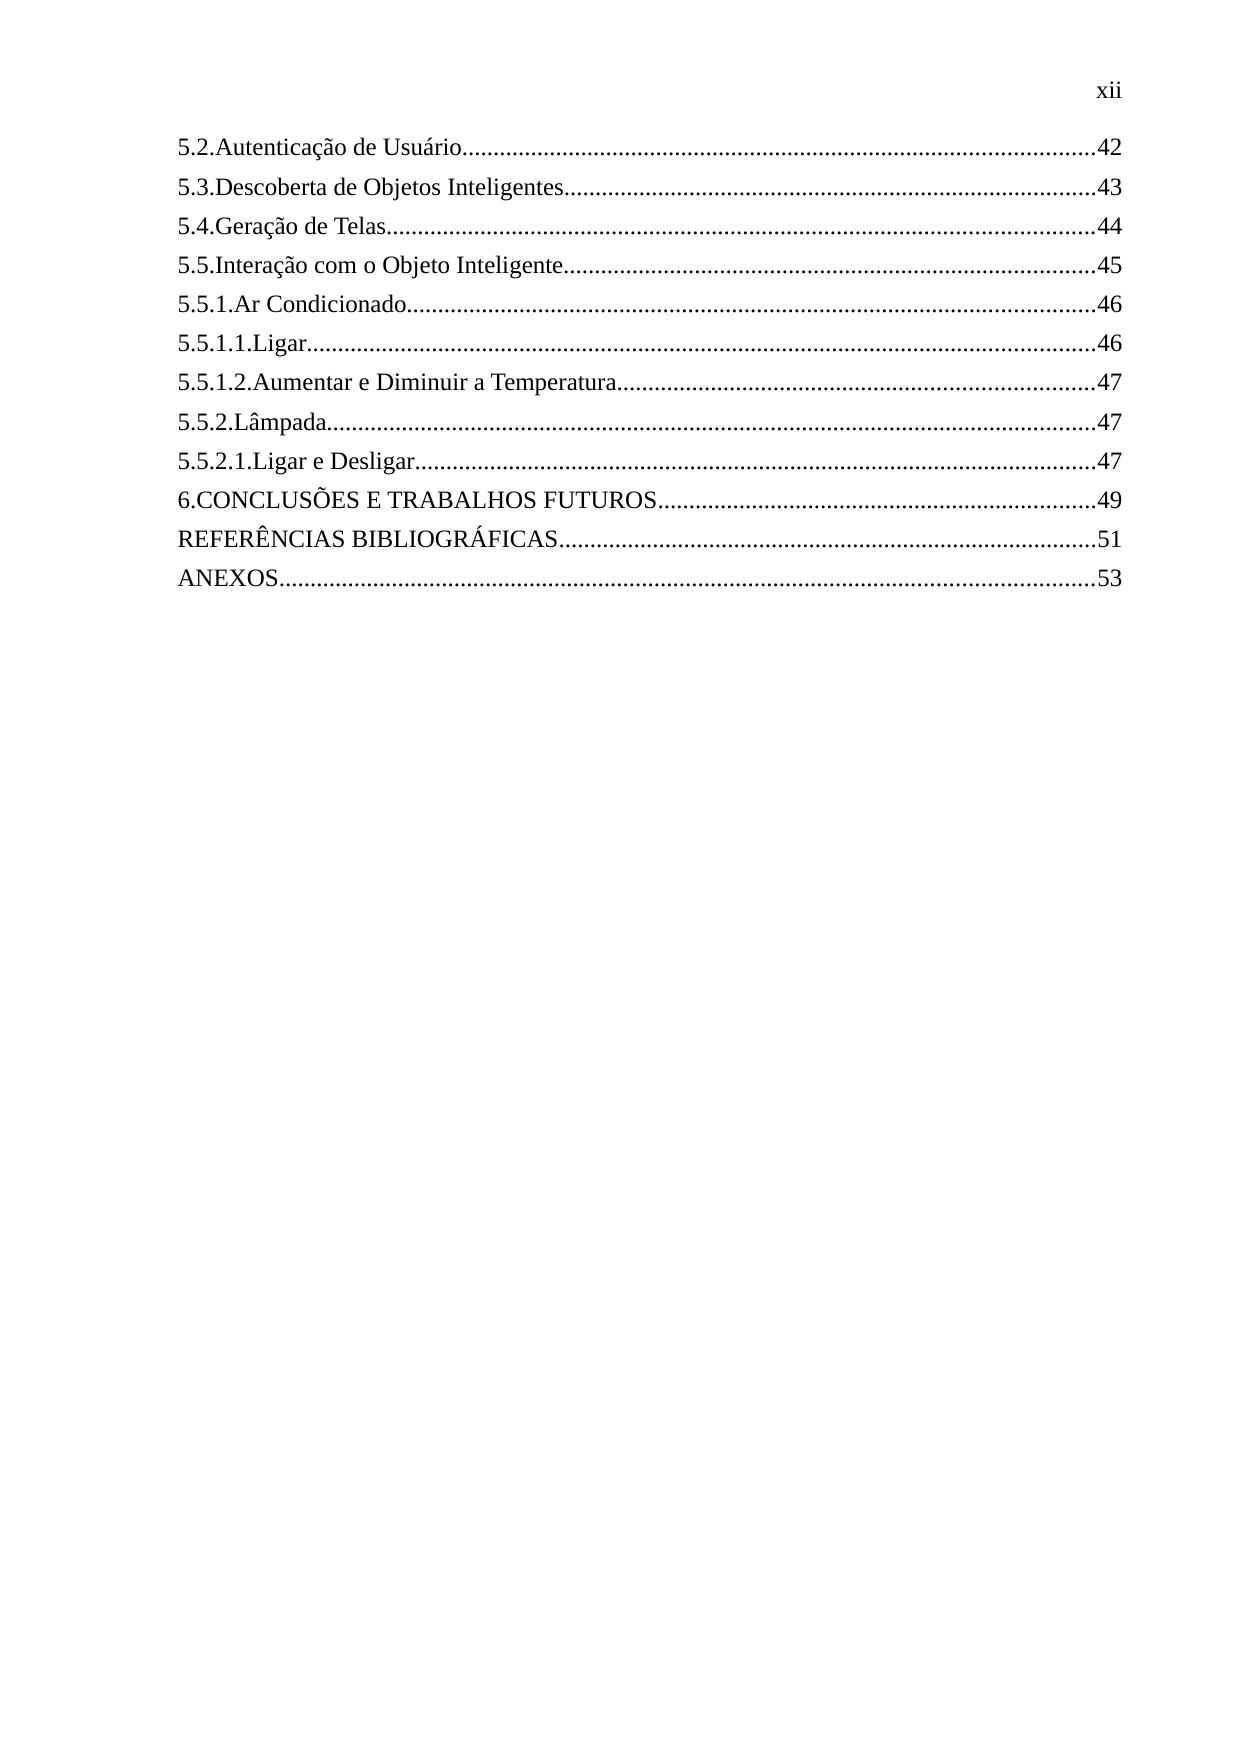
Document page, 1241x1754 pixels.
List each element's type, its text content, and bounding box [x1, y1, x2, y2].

text 5.2.Autenticação de Usuário 42 [177, 132, 1122, 161]
text ANEXOS 53 [177, 563, 1122, 592]
text 5.5.1.Ar Condicionado 46 [177, 289, 1122, 318]
text 6.CONCLUSÕES E TRABALHOS FUTUROS 49 [177, 485, 1122, 514]
text 5.4.Geração de Telas 44 [177, 211, 1122, 239]
text REFERÊNCIAS BIBLIOGRÁFICAS 51 [177, 524, 1122, 553]
text 5.5.2.1.Ligar e Desligar 47 [177, 446, 1122, 474]
text 5.3.Descoberta de Objetos Inteligentes 43 [177, 172, 1122, 200]
text 5.5.1.1.Ligar 46 [177, 328, 1122, 357]
text 5.5.Interação com o Objeto Inteligente 45 [177, 250, 1122, 279]
text 5.5.1.2.Aumentar e Diminuir a Temperatura 47 [177, 367, 1122, 396]
text 5.5.2.Lâmpada 47 [177, 407, 1122, 435]
